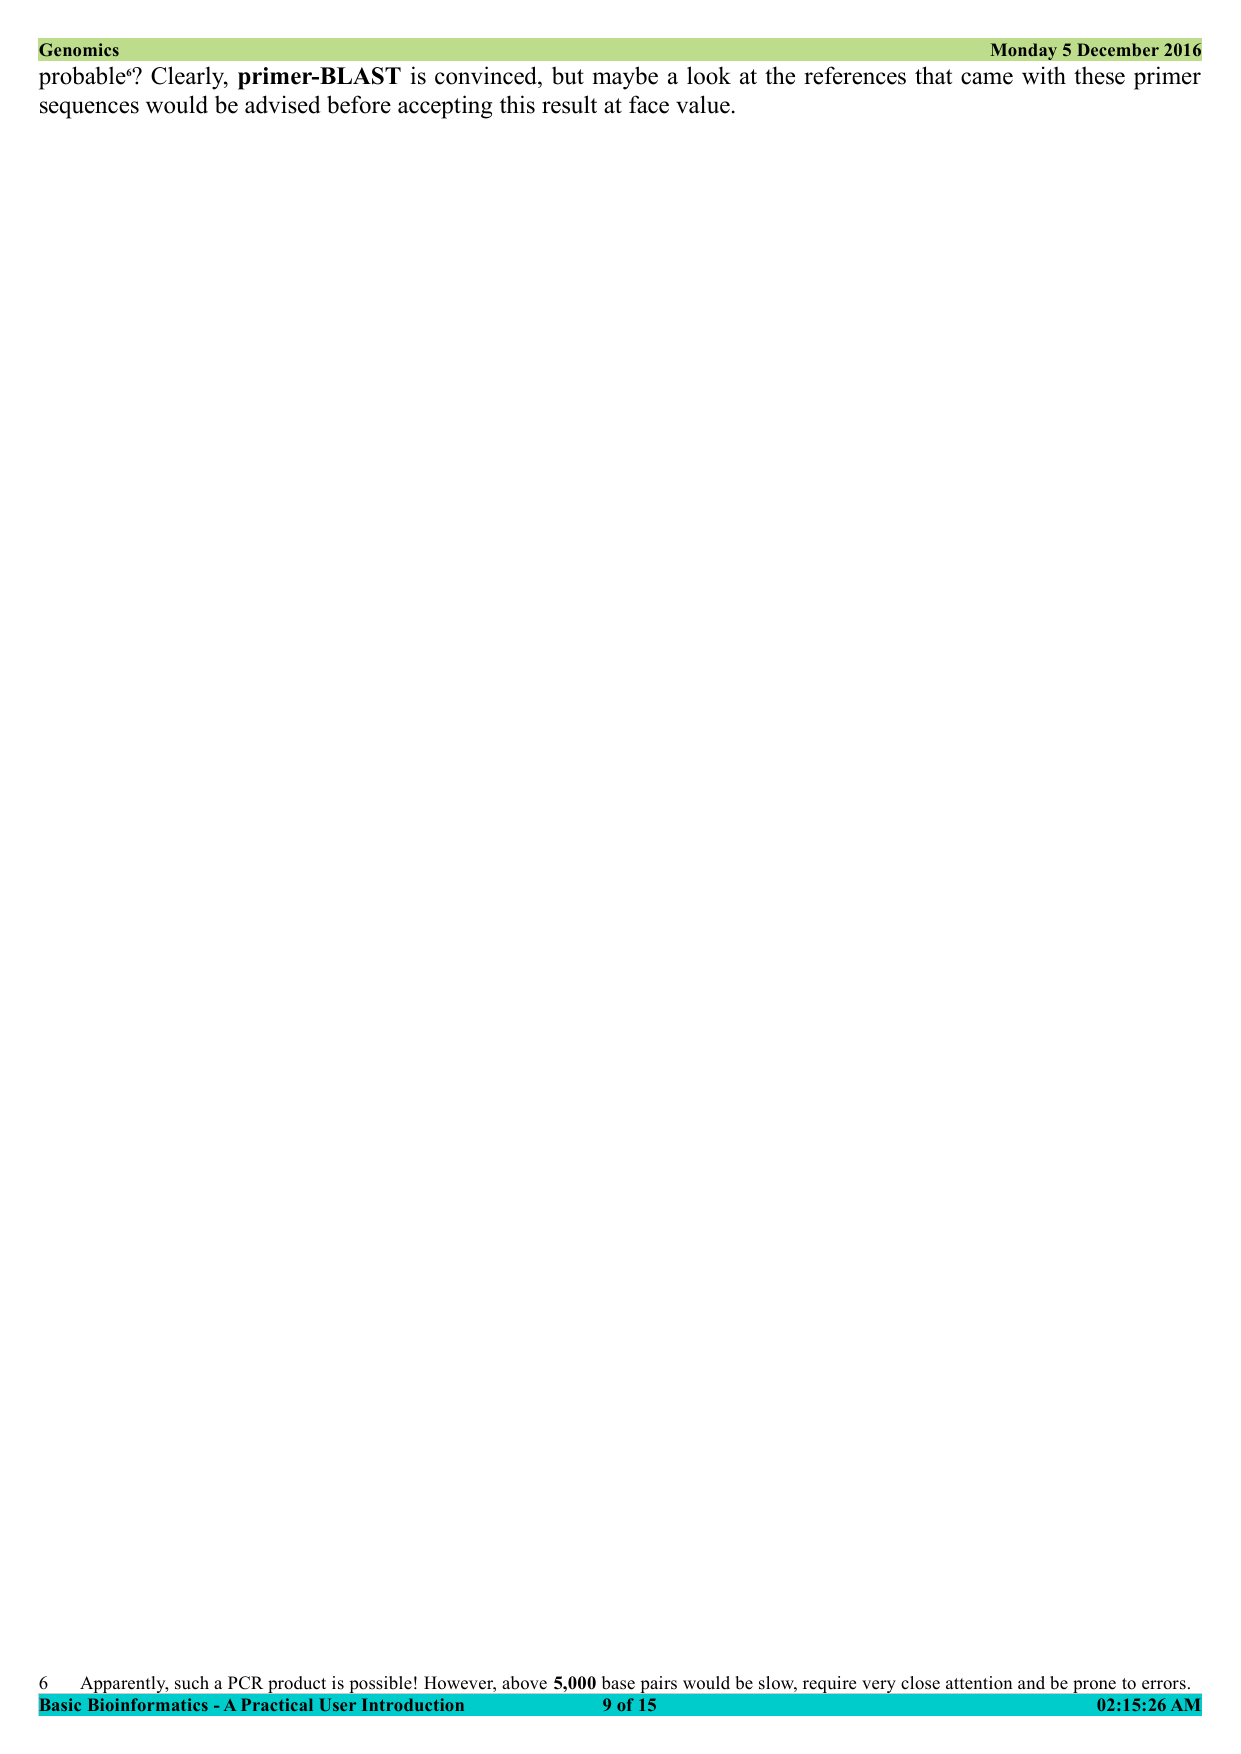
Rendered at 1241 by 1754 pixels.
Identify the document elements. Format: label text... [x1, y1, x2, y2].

text Apparently, such a PCR product is possible! However, above 5,000 base pairs would be slow, require very close attention and be prone to errors. [38, 1671, 1202, 1693]
text Success! However, applying a small measure of sober reflection, one has to wonder at a PCR product of 12,752 base pairs? I suspect that to be just a tad on the boastful side of probable? Clearly, primer-BLAST is convinced, but maybe a look at the references that came with these primer sequences would be advised before accepting this result at face value. [38, 61, 1202, 119]
